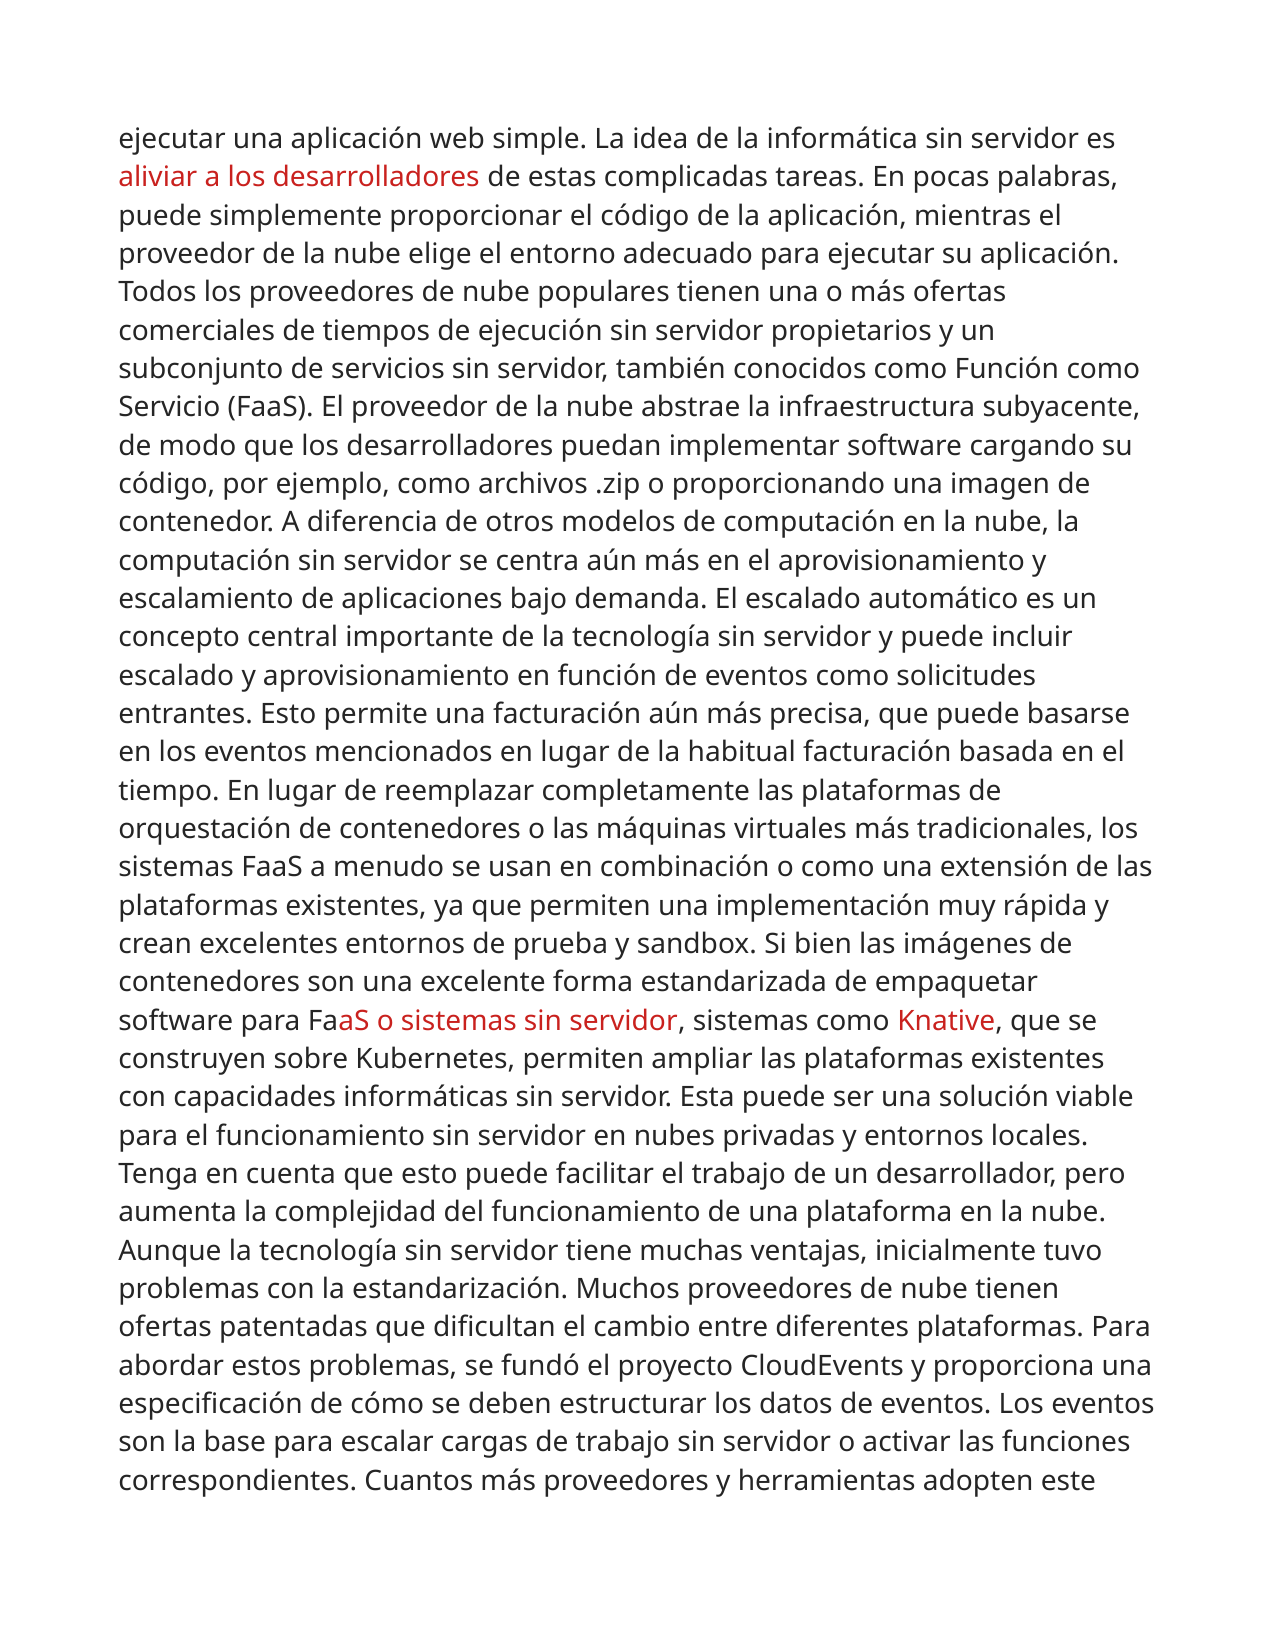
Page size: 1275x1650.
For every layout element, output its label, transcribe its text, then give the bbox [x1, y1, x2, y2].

text ejecutar una aplicación web simple. La idea de la informática sin servidor es aliviar a los desarrolladores de estas complicadas tareas. En pocas palabras, puede simplemente proporcionar el código de la aplicación, mientras el proveedor de la nube elige el entorno adecuado para ejecutar su aplicación. Todos los proveedores de nube populares tienen una o más ofertas comerciales de tiempos de ejecución sin servidor propietarios y un subconjunto de servicios sin servidor, también conocidos como Función como Servicio (FaaS). El proveedor de la nube abstrae la infraestructura subyacente, de modo que los desarrolladores puedan implementar software cargando su código, por ejemplo, como archivos .zip o proporcionando una imagen de contenedor. A diferencia de otros modelos de computación en la nube, la computación sin servidor se centra aún más en el aprovisionamiento y escalamiento de aplicaciones bajo demanda. El escalado automático es un concepto central importante de la tecnología sin servidor y puede incluir escalado y aprovisionamiento en función de eventos como solicitudes entrantes. Esto permite una facturación aún más precisa, que puede basarse en los eventos mencionados en lugar de la habitual facturación basada en el tiempo. En lugar de reemplazar completamente las plataformas de orquestación de contenedores o las máquinas virtuales más tradicionales, los sistemas FaaS a menudo se usan en combinación o como una extensión de las plataformas existentes, ya que permiten una implementación muy rápida y crean excelentes entornos de prueba y sandbox. Si bien las imágenes de contenedores son una excelente forma estandarizada de empaquetar software para FaaS o sistemas sin servidor, sistemas como Knative, que se construyen sobre Kubernetes, permiten ampliar las plataformas existentes con capacidades informáticas sin servidor. Esta puede ser una solución viable para el funcionamiento sin servidor en nubes privadas y entornos locales. Tenga en cuenta que esto puede facilitar el trabajo de un desarrollador, pero aumenta la complejidad del funcionamiento de una plataforma en la nube. Aunque la tecnología sin servidor tiene muchas ventajas, inicialmente tuvo problemas con la estandarización. Muchos proveedores de nube tienen ofertas patentadas que dificultan el cambio entre diferentes plataformas. Para abordar estos problemas, se fundó el proyecto CloudEvents y proporciona una especificación de cómo se deben estructurar los datos de eventos. Los eventos son la base para escalar cargas de trabajo sin servidor o activar las funciones correspondientes. Cuantos más proveedores y herramientas adopten este [118, 118, 1157, 1498]
